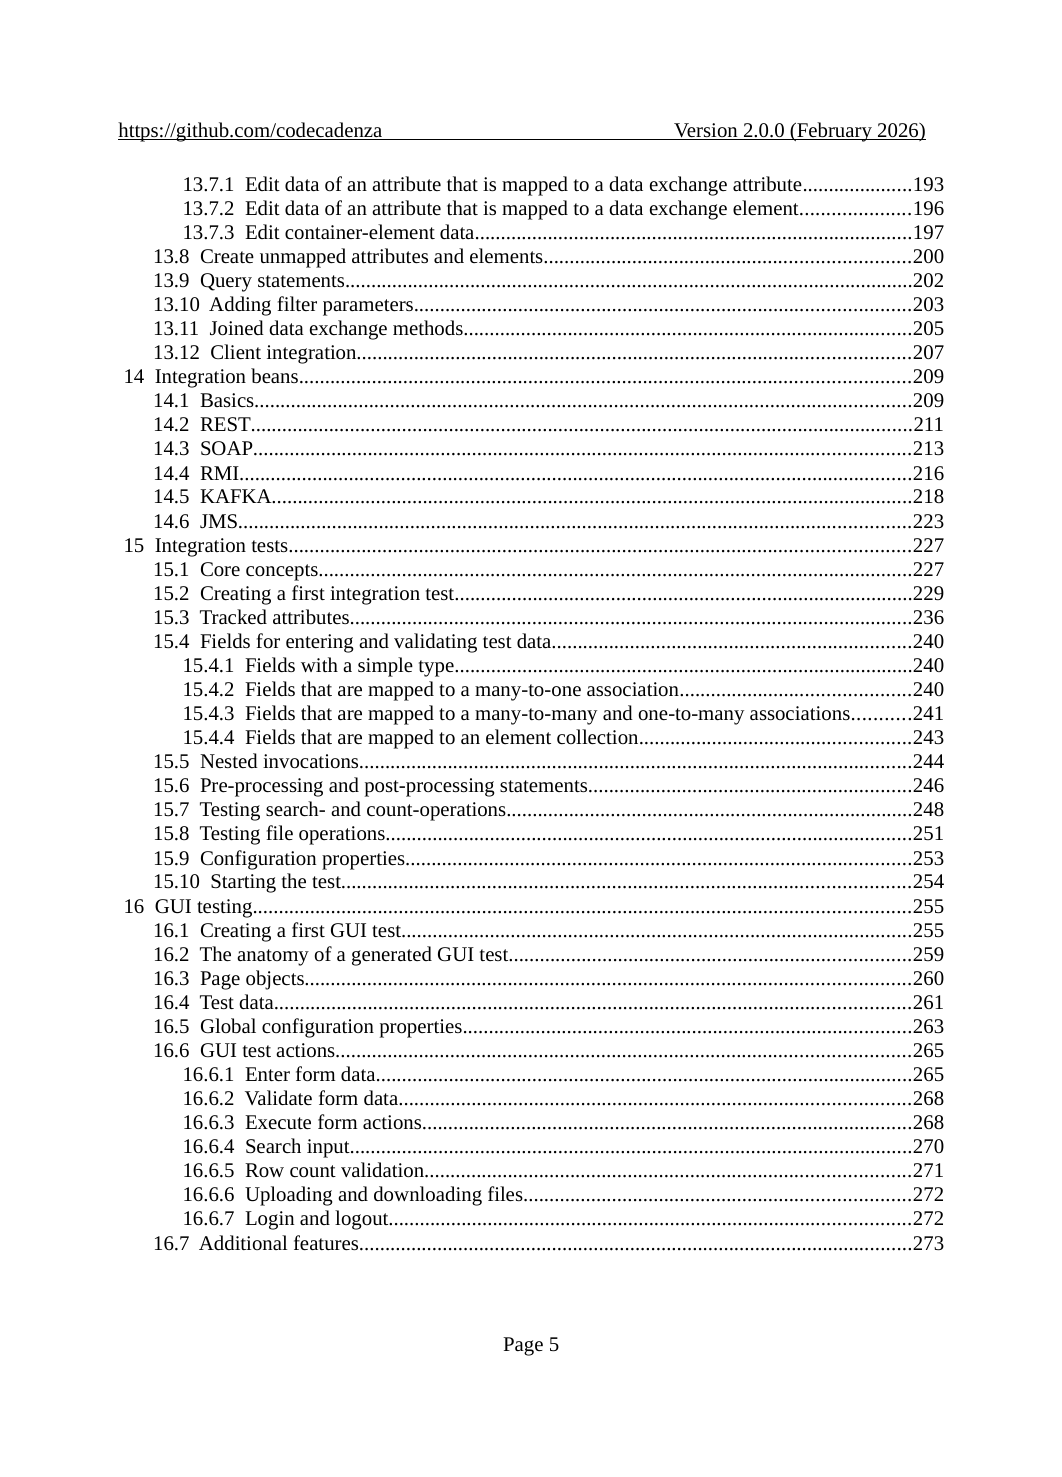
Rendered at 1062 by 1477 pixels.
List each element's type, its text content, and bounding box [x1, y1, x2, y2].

text 13.8 Create unmapped attributes and elements 200 [148, 244, 944, 268]
text 16.6.4 Search input 270 [177, 1134, 944, 1158]
text 15.7 Testing search- and count-operations 248 [148, 797, 944, 821]
text 14.3 SOAP 213 [148, 436, 944, 460]
text 13.9 Query statements 202 [148, 268, 944, 292]
text 16.5 Global configuration properties 263 [148, 1014, 944, 1038]
text 15.4.3 Fields that are mapped to a many-to-many and one-to-many associations 241 [177, 701, 944, 725]
text 16.1 Creating a first GUI test 255 [148, 918, 944, 942]
text 14.5 KAFKA 218 [148, 484, 944, 508]
text 13.12 Client integration 207 [148, 340, 944, 364]
text 16.6.3 Execute form actions 268 [177, 1110, 944, 1134]
text 13.11 Joined data exchange methods 205 [148, 316, 944, 340]
text 15.3 Tracked attributes 236 [148, 605, 944, 629]
text 16.7 Additional features 273 [148, 1230, 944, 1254]
text 14 Integration beans 209 [118, 364, 944, 388]
text 13.7.2 Edit data of an attribute that is mapped to a data exchange element 196 [177, 196, 944, 220]
text 15.9 Configuration properties 253 [148, 845, 944, 869]
text 13.7.1 Edit data of an attribute that is mapped to a data exchange attribute 193 [177, 172, 944, 196]
text 15 Integration tests 227 [118, 533, 944, 557]
text 16.6.6 Uploading and downloading files 272 [177, 1182, 944, 1206]
text 15.5 Nested invocations 244 [148, 749, 944, 773]
text 15.2 Creating a first integration test 229 [148, 581, 944, 605]
text 15.4 Fields for entering and validating test data 240 [148, 629, 944, 653]
text 14.1 Basics 209 [148, 388, 944, 412]
text 14.2 REST 211 [148, 412, 944, 436]
text 16.6 GUI test actions 265 [148, 1038, 944, 1062]
text 13.7.3 Edit container-element data 197 [177, 220, 944, 244]
text 15.4.4 Fields that are mapped to an element collection 243 [177, 725, 944, 749]
text 13.10 Adding filter parameters 203 [148, 292, 944, 316]
text 16.2 The anatomy of a generated GUI test 259 [148, 942, 944, 966]
text 16.6.2 Validate form data 268 [177, 1086, 944, 1110]
text 15.10 Starting the test 254 [148, 869, 944, 893]
text 14.4 RMI 216 [148, 460, 944, 484]
text 16.6.5 Row count validation 271 [177, 1158, 944, 1182]
text 16.4 Test data 261 [148, 990, 944, 1014]
text 16 GUI testing 255 [118, 893, 944, 918]
text 15.4.2 Fields that are mapped to a many-to-one association 240 [177, 677, 944, 701]
text 15.1 Core concepts 227 [148, 557, 944, 581]
text 16.3 Page objects 260 [148, 966, 944, 990]
text 15.4.1 Fields with a simple type 240 [177, 653, 944, 677]
text 16.6.7 Login and logout 272 [177, 1206, 944, 1230]
text 16.6.1 Enter form data 265 [177, 1062, 944, 1086]
text 15.6 Pre-processing and post-processing statements 246 [148, 773, 944, 797]
text 15.8 Testing file operations 251 [148, 821, 944, 845]
text 14.6 JMS 223 [148, 508, 944, 533]
